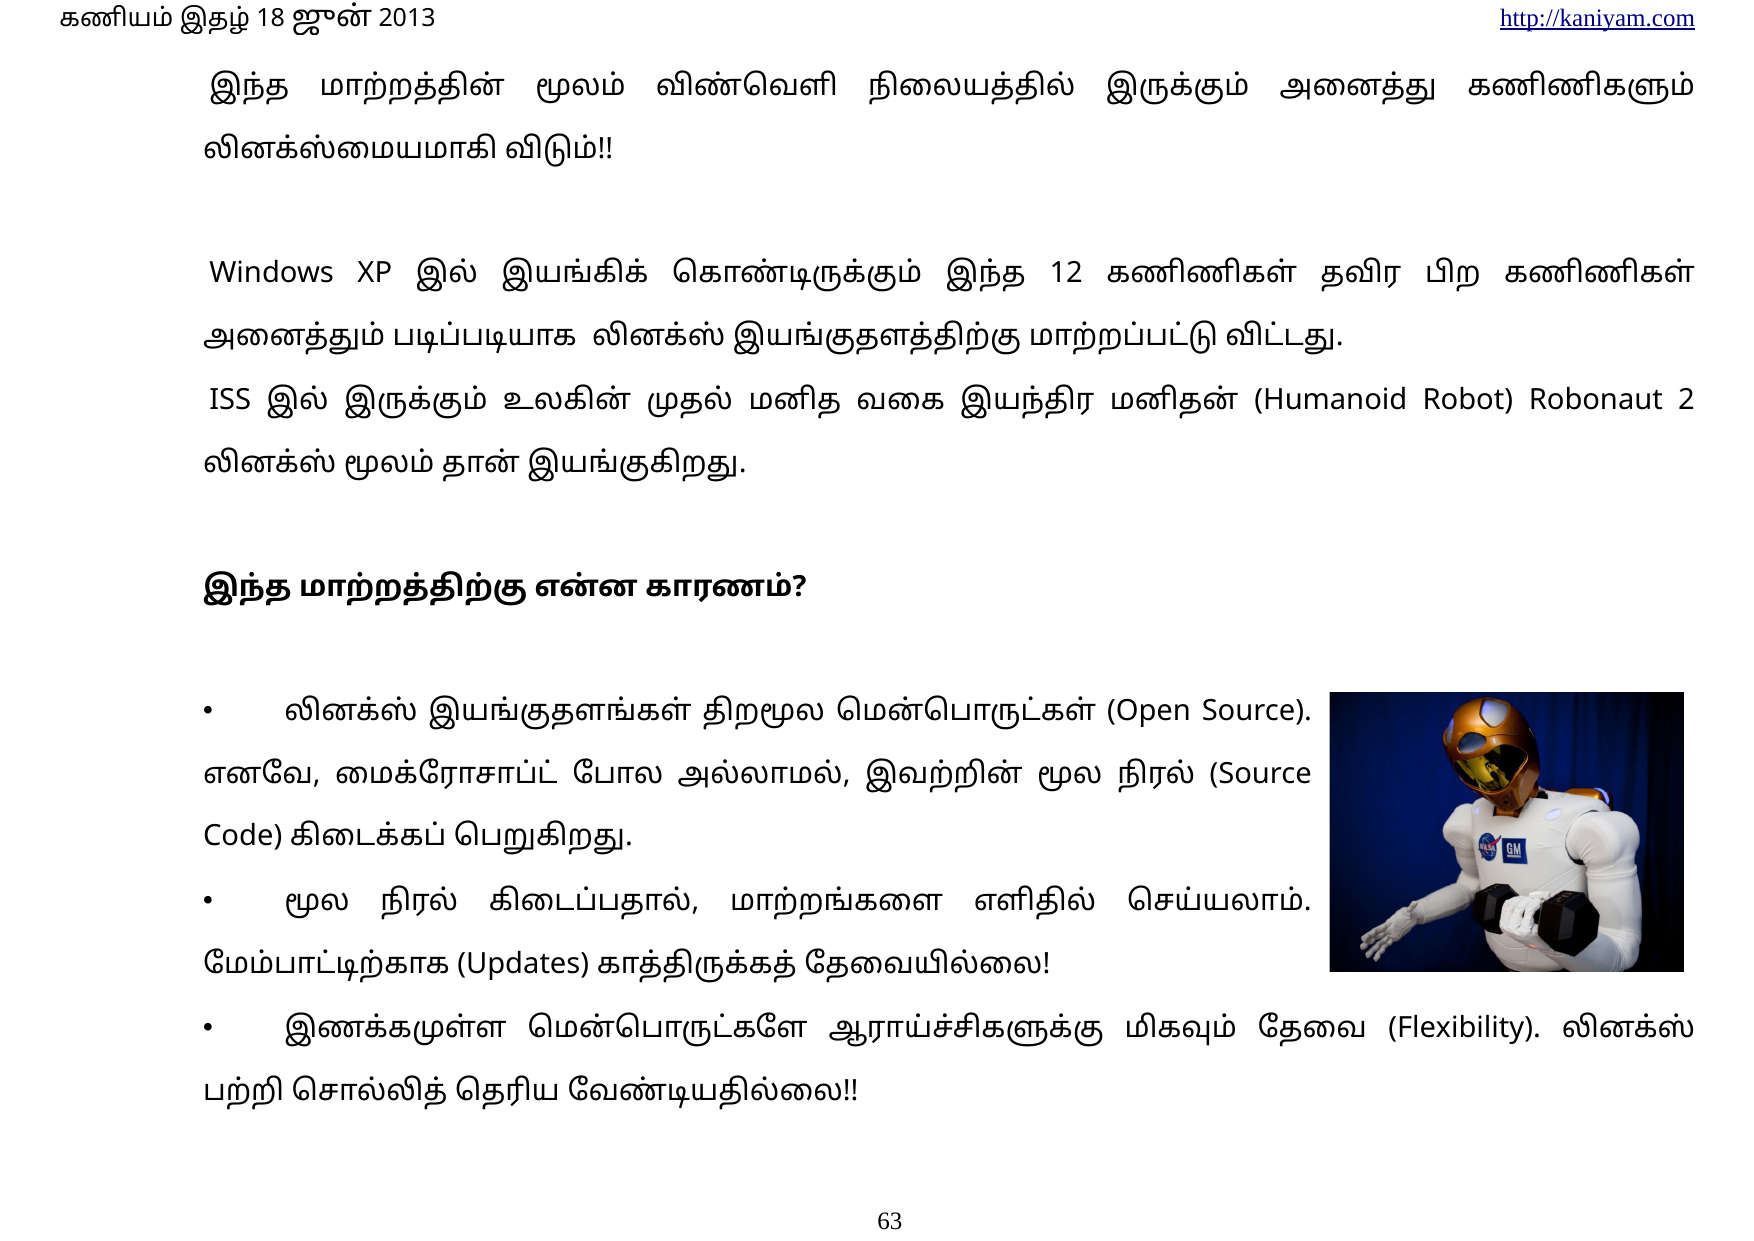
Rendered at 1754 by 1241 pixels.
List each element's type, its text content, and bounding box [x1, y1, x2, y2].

picture [1329, 692, 1684, 972]
text ISS இல் இருக்கும் உலகின் முதல் மனித வகை இயந்திர மனிதன் (Humanoid Robot) Robonaut 2 லினக்ஸ் மூலம் தான் இயங்குகிறது. [203, 378, 1695, 484]
list மூல நிரல் கிடைப்பதால், மாற்றங்களை எளிதில் செய்யலாம். மேம்பாட்டிற்காக (Updates) காத்திருக்கத் தேவையில்லை! [203, 879, 1695, 985]
text இந்த மாற்றத்திற்கு என்ன காரணம்? [203, 565, 1695, 608]
text இந்த மாற்றத்தின் மூலம் விண்வெளி நிலையத்தில் இருக்கும் அனைத்து கணிணிகளும் லினக்ஸ்மையமாகி விடும்!! [203, 64, 1695, 170]
list இணக்கமுள்ள மென்பொருட்களே ஆராய்ச்சிகளுக்கு மிகவும் தேவை (Flexibility). லினக்ஸ் பற்றி சொல்லித் தெரிய வேண்டியதில்லை!! [203, 1006, 1695, 1112]
list லினக்ஸ் இயங்குதளங்கள் திறமூல மென்பொருட்கள் (Open Source). எனவே, மைக்ரோசாப்ட் போல அல்லாமல், இவற்றின் மூல நிரல் (Source Code) கிடைக்கப் பெறுகிறது. [203, 689, 1695, 858]
text Windows XP இல் இயங்கிக் கொண்டிருக்கும் இந்த 12 கணிணிகள் தவிர பிற கணிணிகள் அனைத்தும் படிப்படியாக லினக்ஸ் இயங்குதளத்திற்கு மாற்றப்பட்டு விட்டது. [203, 251, 1695, 357]
